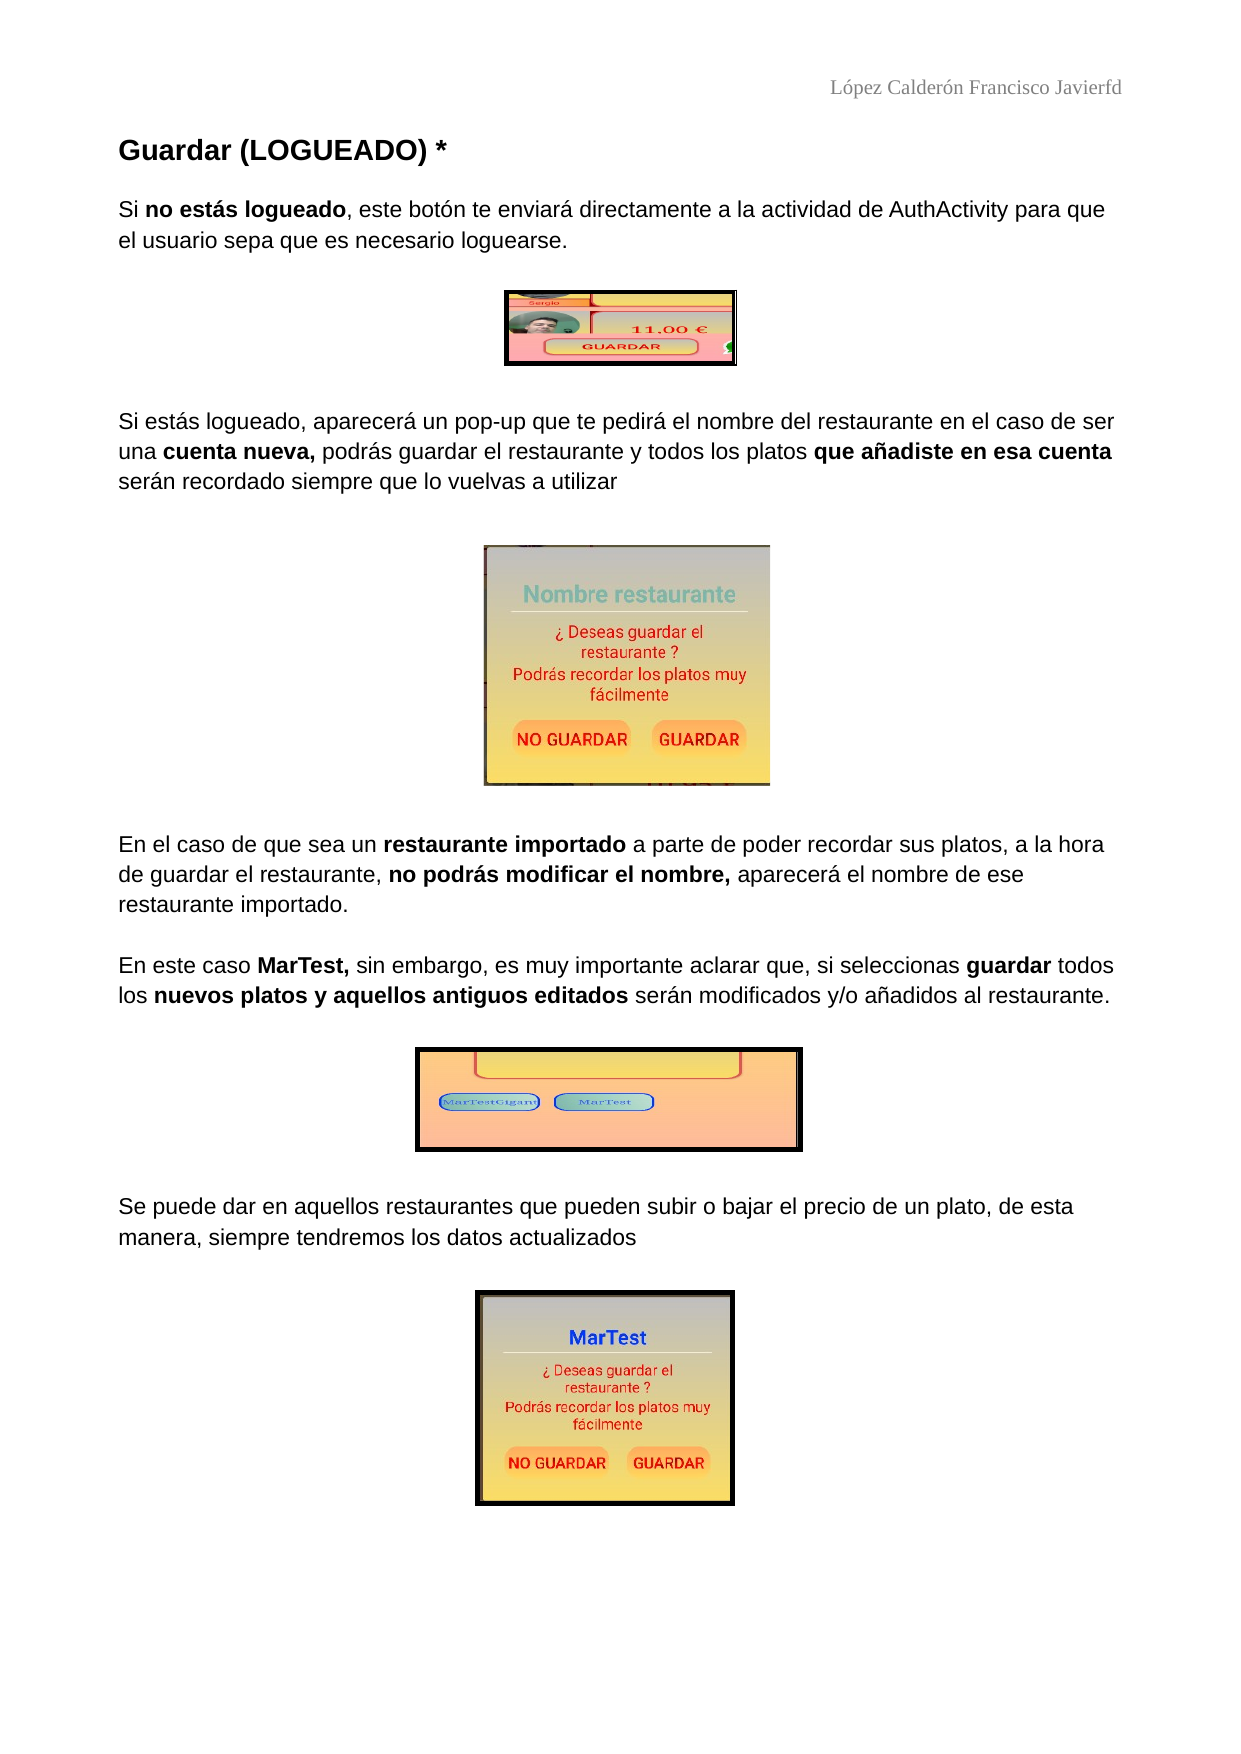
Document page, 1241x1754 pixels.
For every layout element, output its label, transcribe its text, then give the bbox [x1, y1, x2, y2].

subtitle Guardar (LOGUEADO) * [118, 133, 1122, 166]
picture [509, 323, 732, 361]
text Si estás logueado, aparecerá un pop-up que te pedirá el nombre del restaurante en el caso de ser una cuenta nueva, podrás guardar el restaurante y todos los platos que añadiste en esa cuenta serán recordado siempre que lo vuelvas a utilizar [118, 408, 1122, 495]
picture [480, 1295, 730, 1501]
text Se puede dar en aquellos restaurantes que pueden subir o bajar el precio de un plato, de esta manera, siempre tendremos los datos actualizados [118, 1193, 1122, 1250]
text Si no estás logueado, este botón te enviará directamente a la actividad de AuthActivity para que el usuario sepa que es necesario loguearse. [118, 196, 1122, 253]
text En el caso de que sea un restaurante importado a parte de poder recordar sus platos, a la hora de guardar el restaurante, no podrás modificar el nombre, aparecerá el nombre de ese restaurante importado. [118, 831, 1122, 918]
picture [483, 545, 771, 786]
picture [420, 1052, 798, 1147]
text En este caso MarTest, sin embargo, es muy importante aclarar que, si seleccionas guardar todos los nuevos platos y aquellos antiguos editados serán modificados y/o añadidos al restaurante. [118, 952, 1122, 1008]
